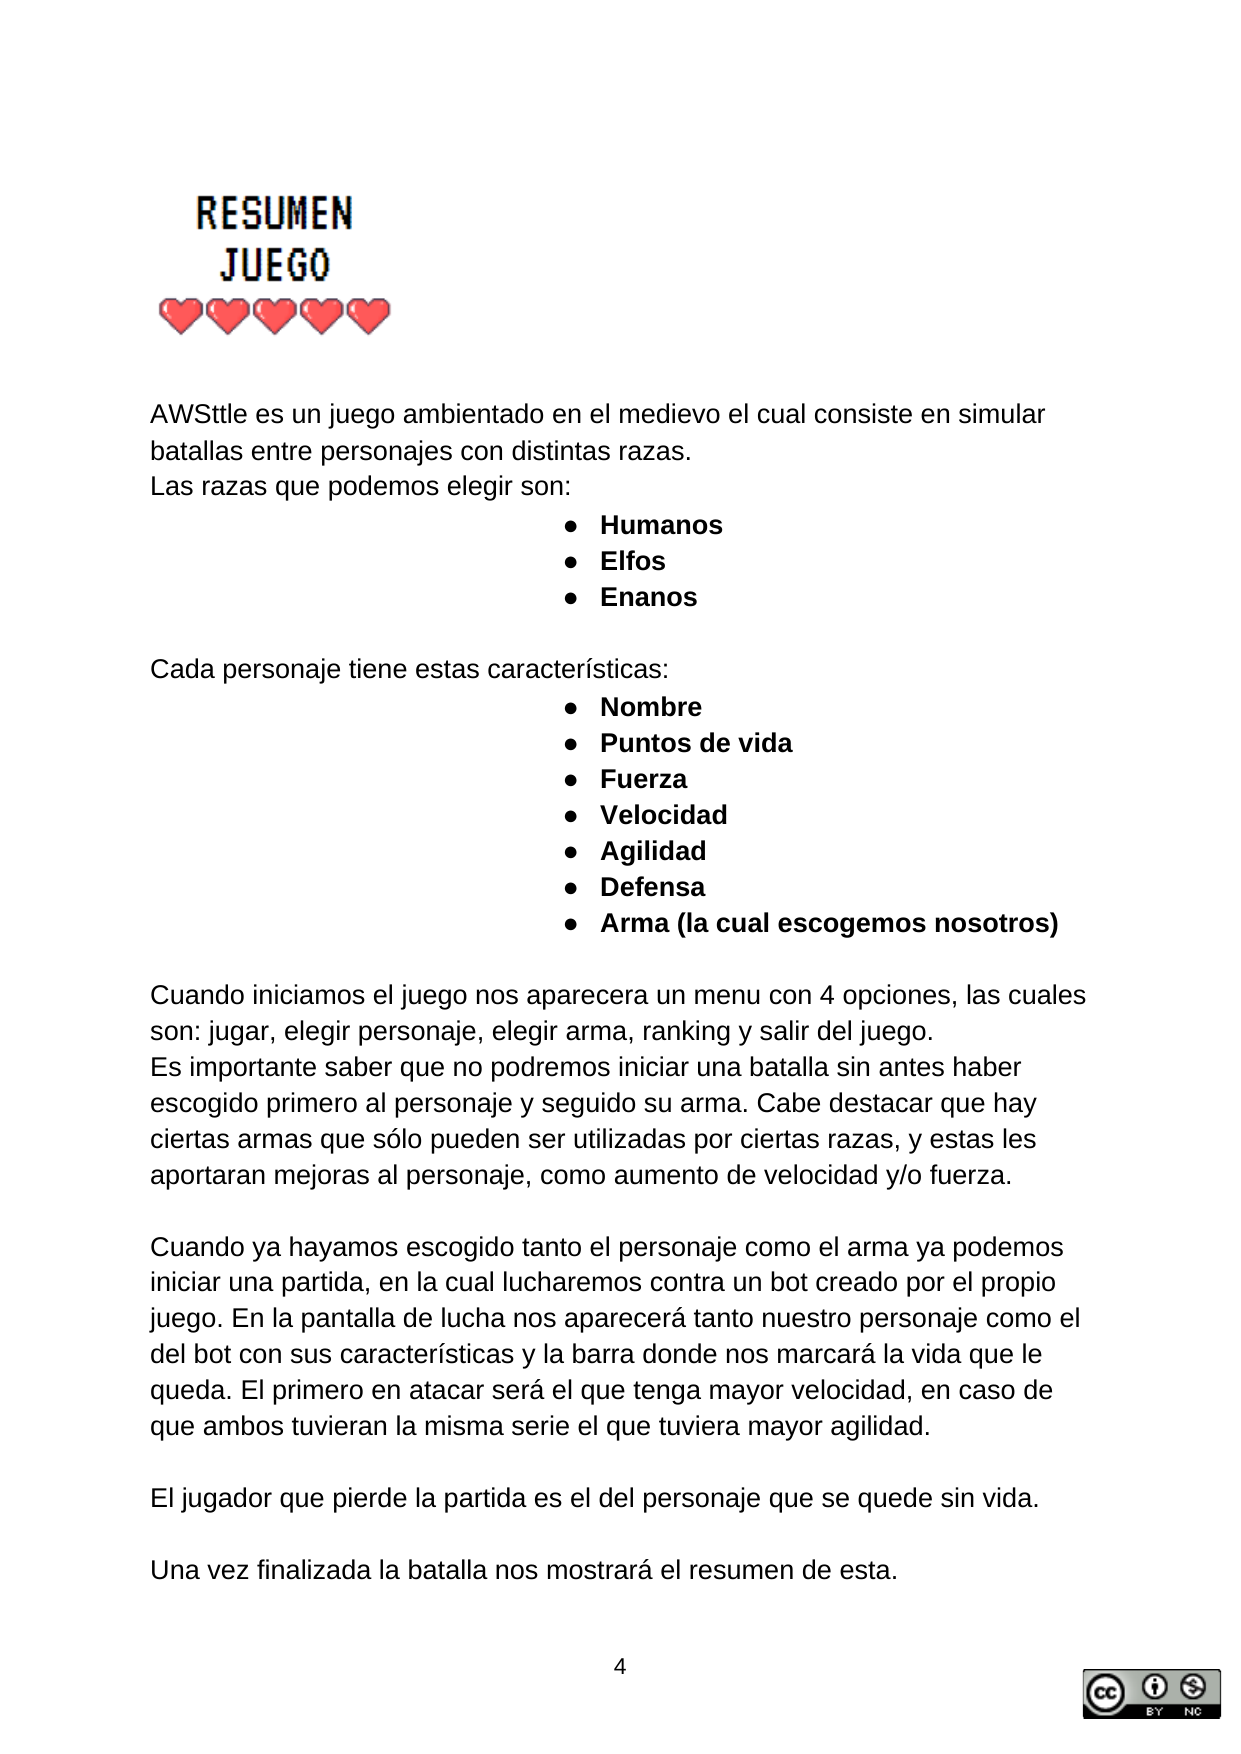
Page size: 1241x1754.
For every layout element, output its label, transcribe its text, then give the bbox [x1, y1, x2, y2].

text Cada personaje tiene estas características: [150, 653, 1090, 684]
text Cuando ya hayamos escogido tanto el personaje como el arma ya podemos iniciar una partida, en la cual lucharemos contra un bot creado por el propio juego. En la pantalla de lucha nos aparecerá tanto nuestro personaje como el del bot con sus características y la barra donde nos marcará la vida que le queda. El primero en atacar será el que tenga mayor velocidad, en caso de que ambos tuvieran la misma serie el que tuviera mayor agilidad. [150, 1231, 1090, 1441]
list Elfos [562, 545, 1090, 576]
list Fuerza [562, 763, 1090, 794]
picture [150, 179, 399, 338]
picture [1082, 1669, 1222, 1719]
list Defensa [562, 871, 1090, 902]
list Agilidad [562, 835, 1090, 866]
text Una vez finalizada la batalla nos mostrará el resumen de esta. [150, 1554, 1090, 1585]
list Velocidad [562, 799, 1090, 831]
text El jugador que pierde la partida es el del personaje que se quede sin vida. [150, 1482, 1090, 1513]
subtitle 2.- Resumen juego [150, 179, 1090, 345]
list Arma (la cual escogemos nosotros) [562, 907, 1090, 938]
text Es importante saber que no podremos iniciar una batalla sin antes haber escogido primero al personaje y seguido su arma. Cabe destacar que hay ciertas armas que sólo pueden ser utilizadas por ciertas razas, y estas les aportaran mejoras al personaje, como aumento de velocidad y/o fuerza. [150, 1051, 1090, 1190]
list Humanos [562, 509, 1090, 540]
list Nombre [562, 691, 1090, 723]
text Las razas que podemos elegir son: [150, 470, 1090, 502]
text Cuando iniciamos el juego nos aparecera un menu con 4 opciones, las cuales son: jugar, elegir personaje, elegir arma, ranking y salir del juego. [150, 979, 1090, 1046]
text AWSttle es un juego ambientado en el medievo el cual consiste en simular batallas entre personajes con distintas razas. [150, 398, 1090, 466]
list Enanos [562, 581, 1090, 612]
list Puntos de vida [562, 727, 1090, 759]
